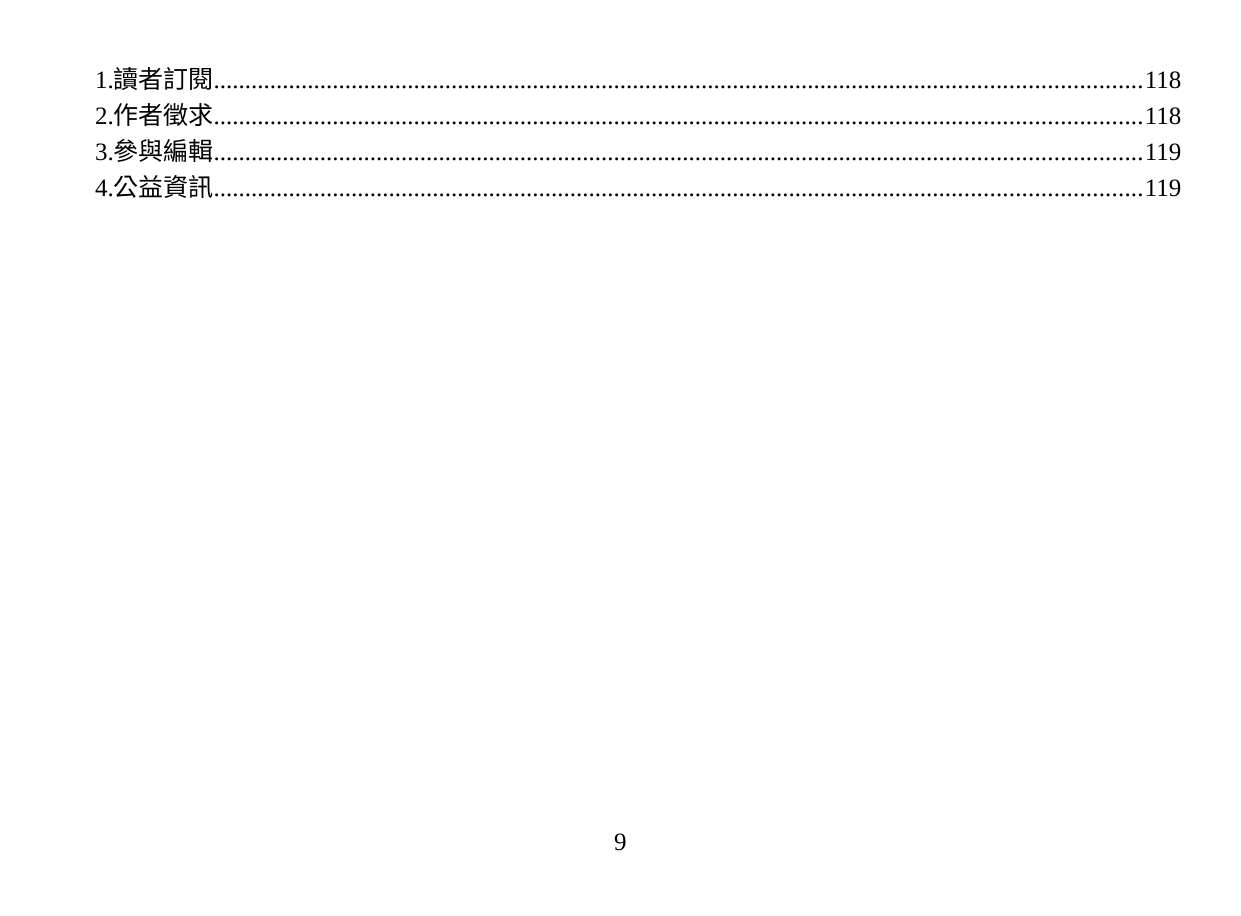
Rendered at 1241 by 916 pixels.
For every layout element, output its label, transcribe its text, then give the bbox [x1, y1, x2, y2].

text 2.作者徵求 118 [88, 95, 1181, 132]
text 4.公益資訊 119 [88, 168, 1181, 204]
text 1.讀者訂閱 118 [88, 59, 1181, 95]
text 3.參與編輯 119 [88, 132, 1181, 168]
